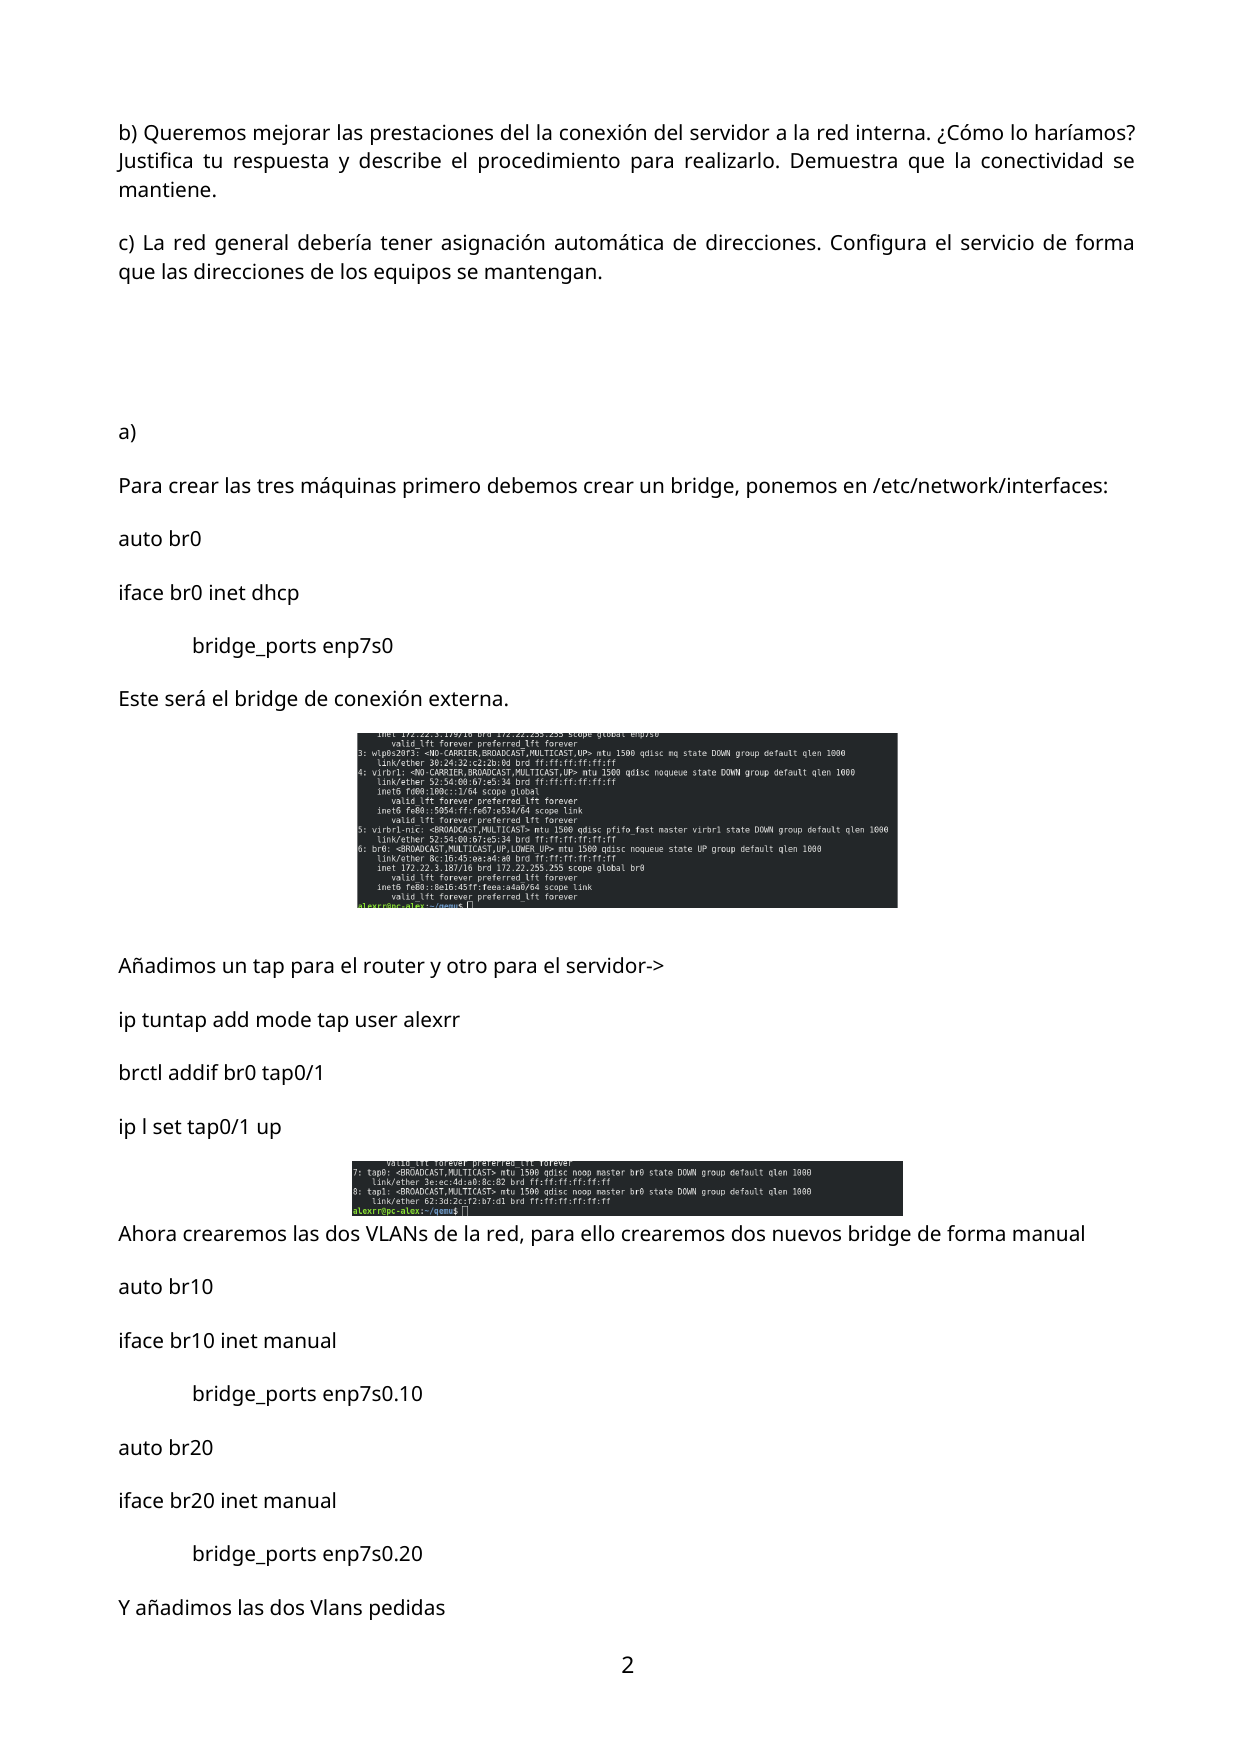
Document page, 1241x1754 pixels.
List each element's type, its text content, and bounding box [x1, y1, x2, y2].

text b) Queremos mejorar las prestaciones del la conexión del servidor a la red interna. ¿Cómo lo haríamos? Justifica tu respuesta y describe el procedimiento para realizarlo. Demuestra que la conectividad se mantiene. [118, 118, 1137, 203]
text Añadimos un tap para el router y otro para el servidor-> [118, 952, 1137, 980]
text auto br10 [118, 1272, 1137, 1301]
text c) La red general debería tener asignación automática de direcciones. Configura el servicio de forma que las direcciones de los equipos se mantengan. [118, 228, 1137, 285]
text Para crear las tres máquinas primero debemos crear un bridge, ponemos en /etc/network/interfaces: [118, 471, 1137, 499]
text Este será el bridge de conexión externa. [118, 684, 1137, 713]
text bridge_ports enp7s0 [118, 631, 1137, 659]
text Y añadimos las dos Vlans pedidas [118, 1593, 1137, 1621]
text Ahora crearemos las dos VLANs de la red, para ello crearemos dos nuevos bridge de forma manual [118, 1219, 1137, 1247]
text brctl addif br0 tap0/1 [118, 1058, 1137, 1087]
text auto br0 [118, 524, 1137, 553]
text iface br20 inet manual [118, 1486, 1137, 1514]
text iface br10 inet manual [118, 1326, 1137, 1354]
text bridge_ports enp7s0.20 [118, 1539, 1137, 1568]
text auto br20 [118, 1433, 1137, 1461]
text ip tuntap add mode tap user alexrr [118, 1005, 1137, 1033]
text ip l set tap0/1 up [118, 1112, 1137, 1140]
text a) [118, 417, 1137, 446]
text iface br0 inet dhcp [118, 578, 1137, 606]
text bridge_ports enp7s0.10 [118, 1379, 1137, 1408]
